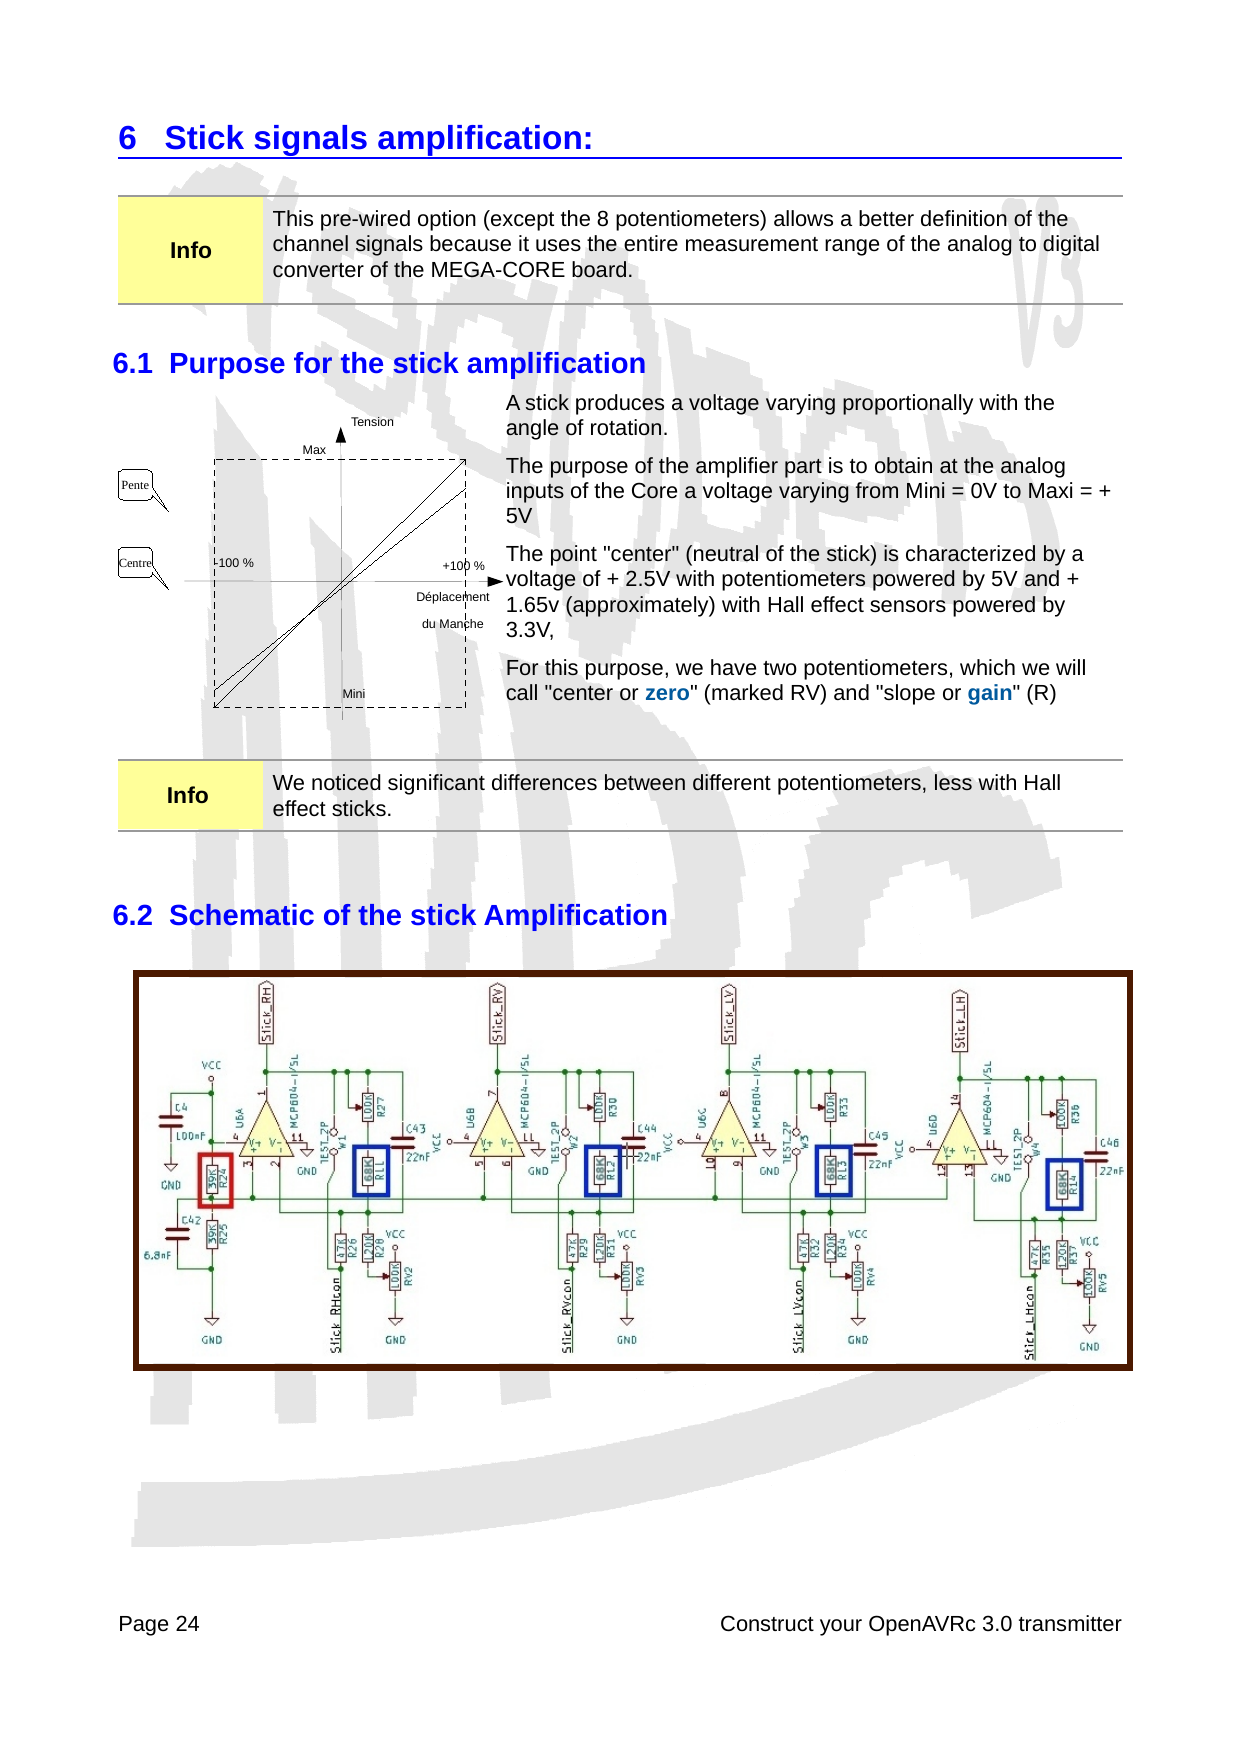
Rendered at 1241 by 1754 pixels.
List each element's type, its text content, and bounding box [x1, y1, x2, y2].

text The purpose of the amplifier part is to obtain at the analog inputs of the Core a voltage varying from Mini = 0V to Maxi = + 5V [506, 453, 1114, 528]
table_header We noticed significant differences between different potentiometers, less with Hall effect sticks. [264, 761, 1122, 829]
subtitle 6.1 Purpose for the stick amplification [112, 346, 1122, 379]
text Tension [351, 406, 397, 430]
subtitle 6 Stick signals amplification: [118, 118, 1122, 157]
text Max [302, 434, 334, 459]
text -100 % [214, 547, 260, 572]
text A stick produces a voltage varying proportionally with the angle of rotation. [506, 390, 1114, 440]
table_header Info [118, 197, 263, 303]
table_header This pre-wired option (except the 8 potentiometers) allows a better definition of the channel signals because it uses the entire measurement range of the analog to digital converter of the MEGA-CORE board. [264, 197, 1122, 303]
subtitle 6.2 Schematic of the stick Amplification [112, 897, 1122, 931]
text The point "center" (neutral of the stick) is characterized by a voltage of + 2.5V with potentiometers powered by 5V and + 1.65v (approximately) with Hall effect sensors powered by 3.3V, [506, 541, 1114, 642]
text Déplacement [412, 589, 494, 604]
text du Manche [412, 616, 494, 631]
text Mini [342, 678, 374, 703]
picture [141, 978, 1125, 1363]
text For this purpose, we have two potentiometers, which we will call "center or zero" (marked RV) and "slope or gain" (R) [506, 654, 1114, 705]
text +100 % [442, 550, 488, 575]
table_header Info [118, 761, 263, 829]
